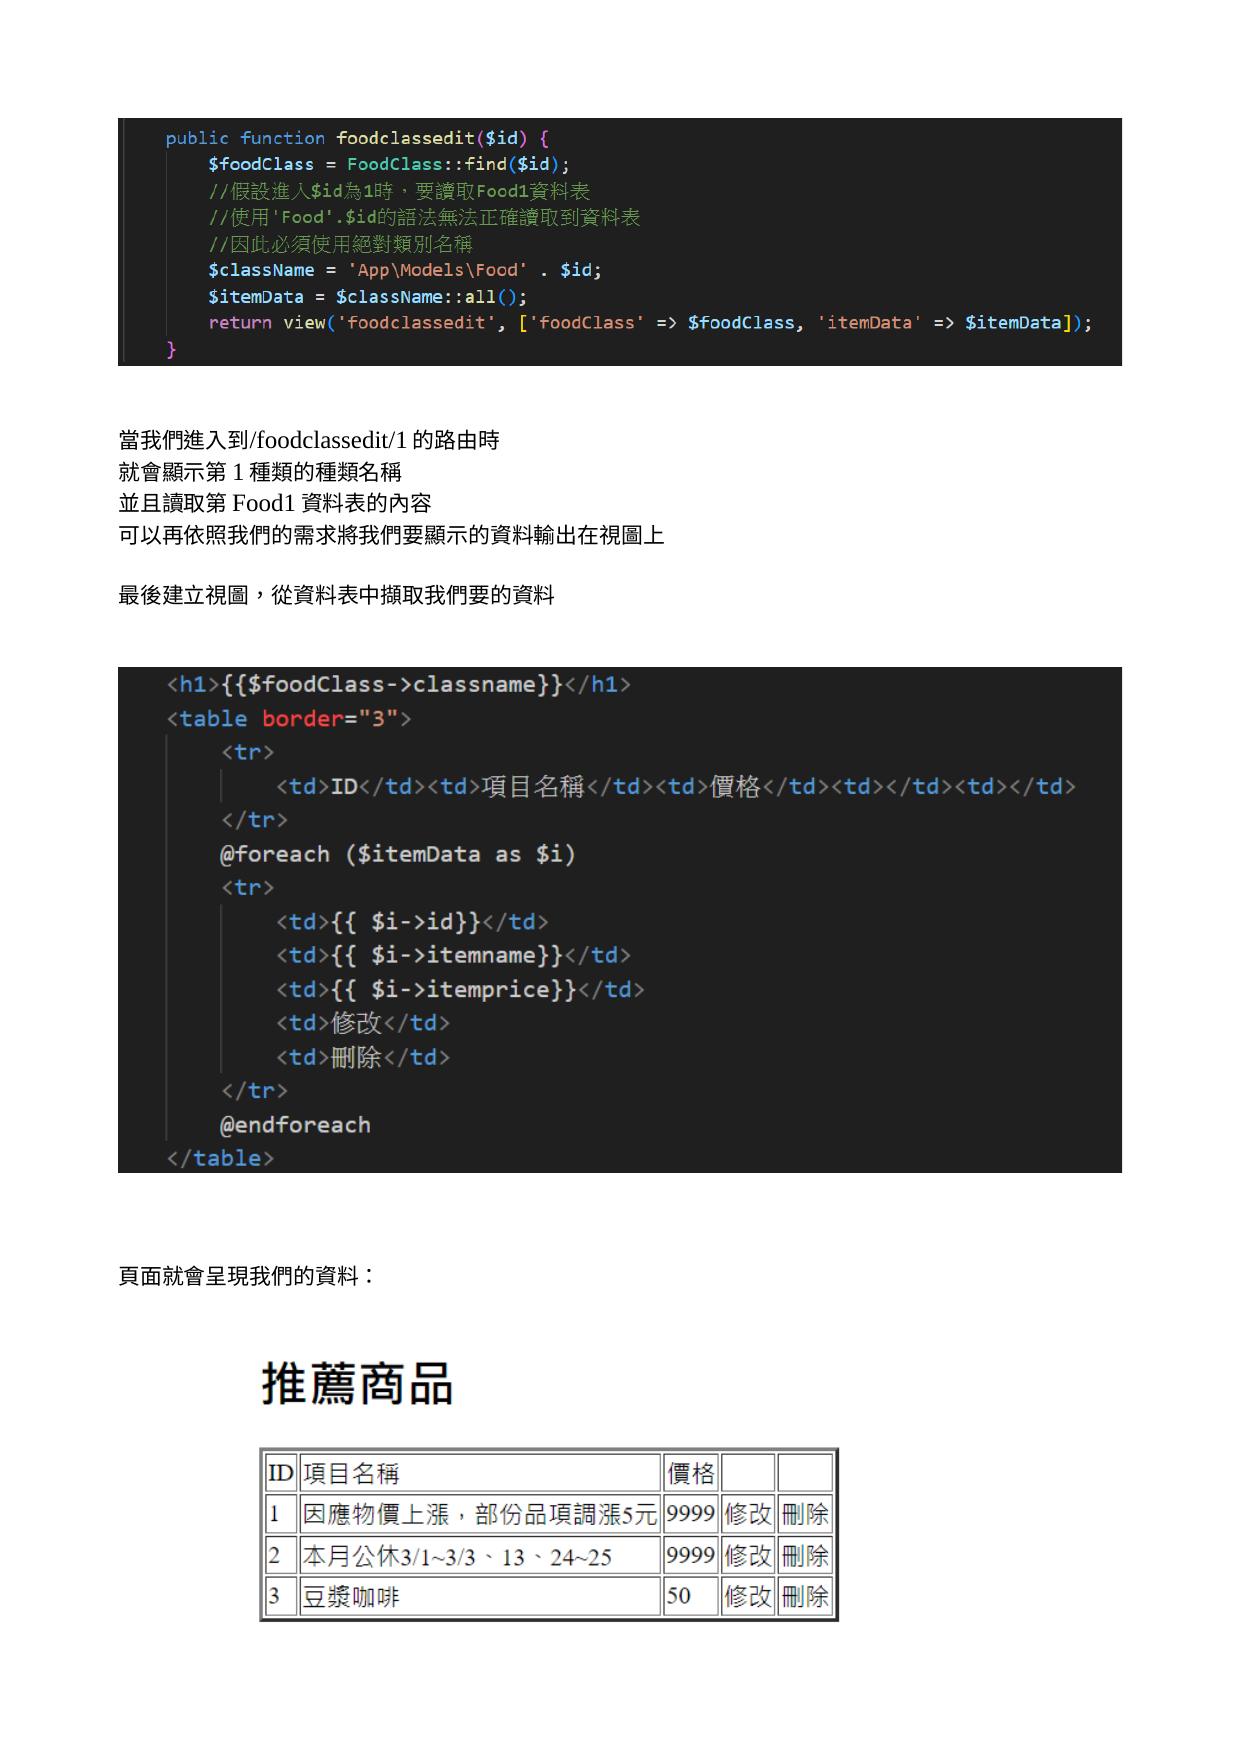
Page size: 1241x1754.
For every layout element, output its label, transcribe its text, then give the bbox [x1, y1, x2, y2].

picture [118, 667, 1123, 1173]
text 頁面就會呈現我們的資料： [118, 1259, 1122, 1291]
picture [247, 1348, 993, 1654]
text 就會顯示第1種類的種類名稱 [118, 454, 1122, 486]
text 當我們進入到/foodclassedit/1的路由時 [118, 423, 1122, 454]
text 可以再依照我們的需求將我們要顯示的資料輸出在視圖上 [118, 518, 1122, 549]
text 最後建立視圖，從資料表中擷取我們要的資料 [118, 578, 1122, 610]
picture [118, 118, 1123, 366]
text 並且讀取第Food1資料表的內容 [118, 486, 1122, 518]
